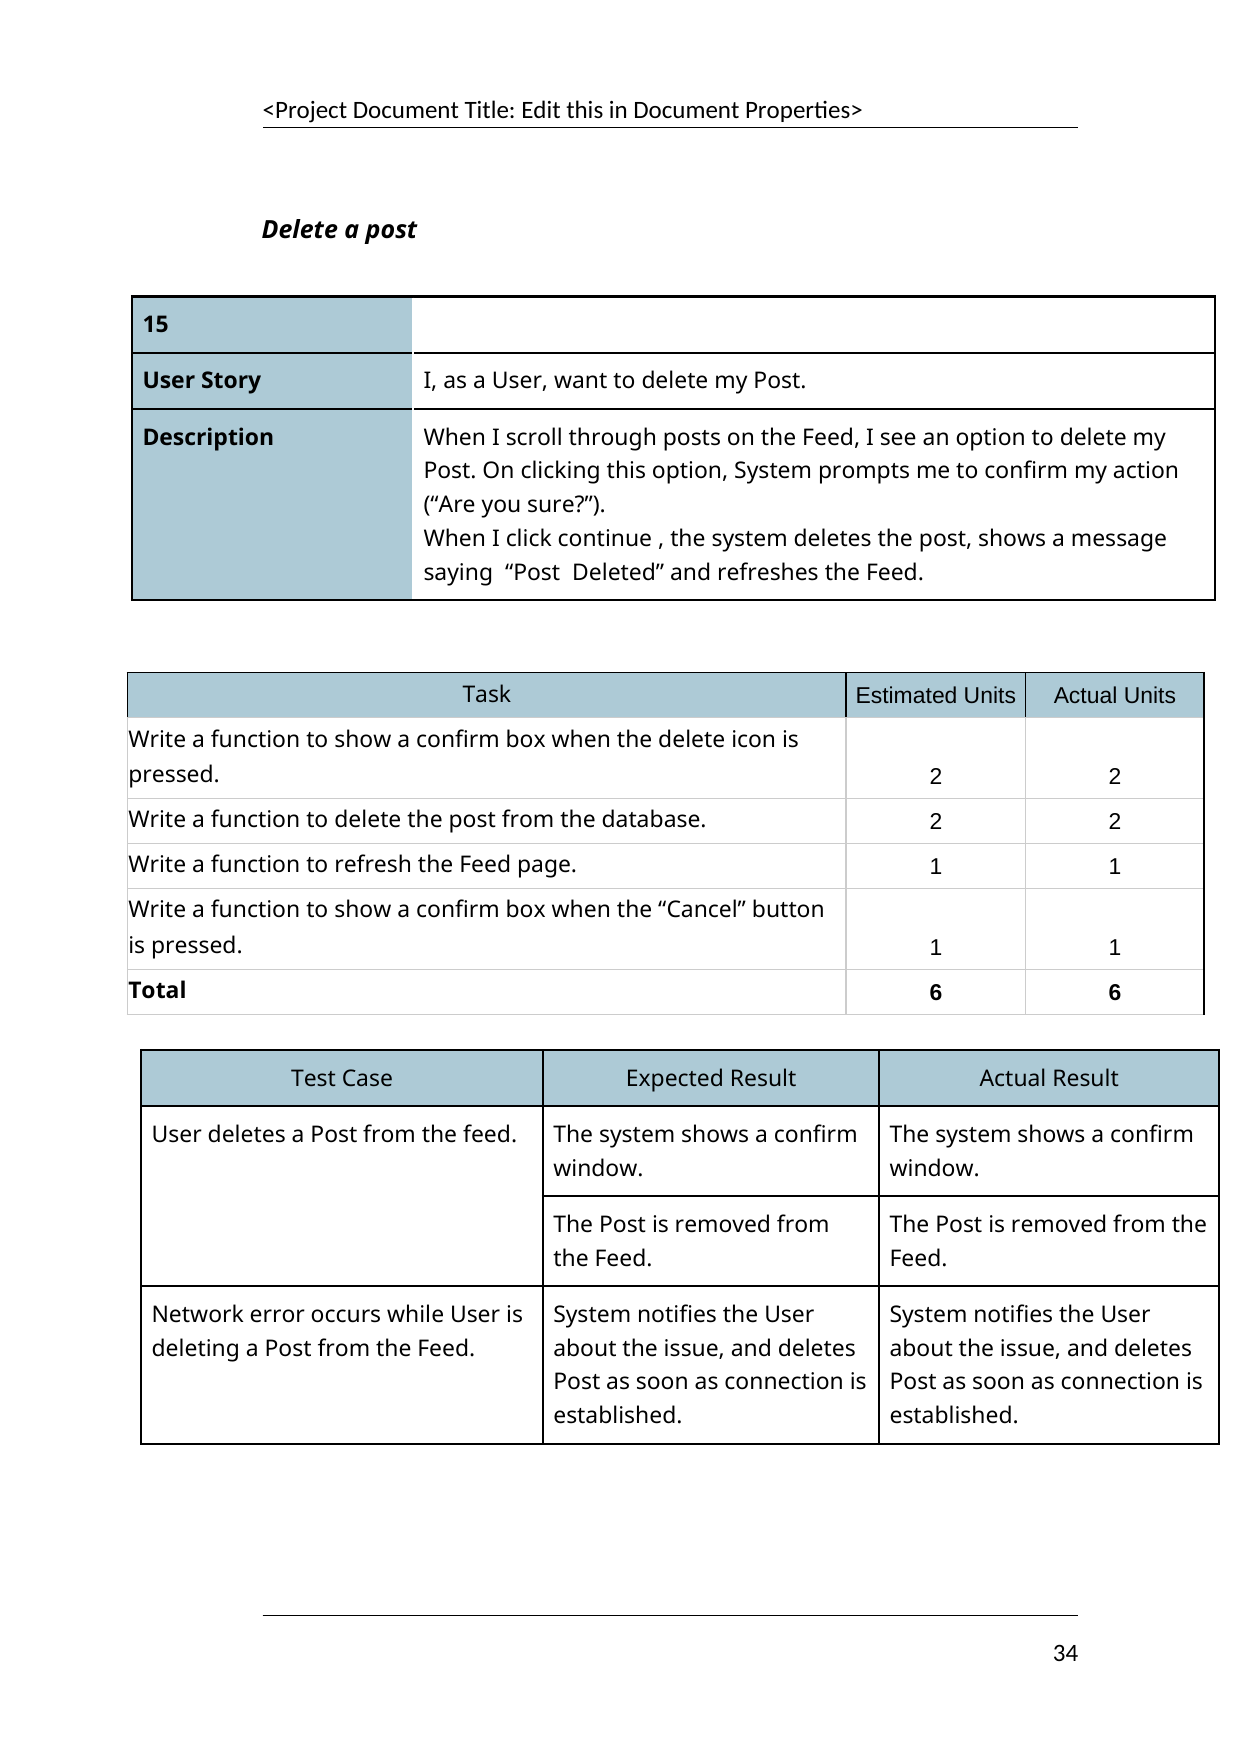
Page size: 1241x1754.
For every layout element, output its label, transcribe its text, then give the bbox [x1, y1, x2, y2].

table_header Expected Result [544, 1051, 878, 1105]
table_header Task [128, 673, 845, 717]
table_cell User deletes a Post from the feed. [142, 1107, 542, 1285]
table_cell 2 [1026, 799, 1203, 843]
table_cell 2 [1026, 718, 1203, 798]
table_header Actual Units [1026, 673, 1203, 717]
table_header Estimated Units [847, 673, 1025, 717]
table_header Test Case [142, 1051, 542, 1105]
table_cell System notifies the User about the issue, and deletes Post as soon as connection is established. [544, 1287, 878, 1443]
table_cell The Post is removed from the Feed. [880, 1197, 1218, 1285]
table_cell 1 [1026, 844, 1203, 888]
table_cell Description [133, 410, 412, 599]
table_cell User Story [133, 354, 412, 408]
table_cell The system shows a confirm window. [880, 1107, 1218, 1195]
table_cell System notifies the User about the issue, and deletes Post as soon as connection is established. [880, 1287, 1218, 1443]
table_cell 1 [847, 844, 1025, 888]
table_cell I, as a User, want to delete my Post. [414, 354, 1214, 408]
table_cell Network error occurs while User is deleting a Post from the Feed. [142, 1287, 542, 1443]
table_cell 2 [847, 799, 1025, 843]
table_cell 2 [847, 718, 1025, 798]
table_cell 1 [847, 889, 1025, 969]
table_cell Write a function to refresh the Feed page. [128, 844, 845, 888]
subtitle Delete a post [261, 195, 1078, 245]
table_cell The Post is removed from the Feed. [544, 1197, 878, 1285]
table_cell The system shows a confirm window. [544, 1107, 878, 1195]
table_cell 6 [847, 970, 1025, 1014]
table_cell When I scroll through posts on the Feed, I see an option to delete my Post. On clicking this option, System prompts me to confirm my action (“Are you sure?”). When I click continue , the system deletes the post, shows a message saying “Post Deleted” and refreshes the Feed. [414, 410, 1214, 599]
table_cell Write a function to show a confirm box when the “Cancel” button is pressed. [128, 889, 845, 969]
table_header Actual Result [880, 1051, 1218, 1105]
table_cell Total [128, 970, 845, 1014]
table_cell 1 [1026, 889, 1203, 969]
table_cell 6 [1026, 970, 1203, 1014]
table_cell Write a function to show a confirm box when the delete icon is pressed. [128, 718, 845, 798]
table_cell Write a function to delete the post from the database. [128, 799, 845, 843]
table_header 15 [133, 298, 412, 352]
table_header [414, 298, 1214, 352]
